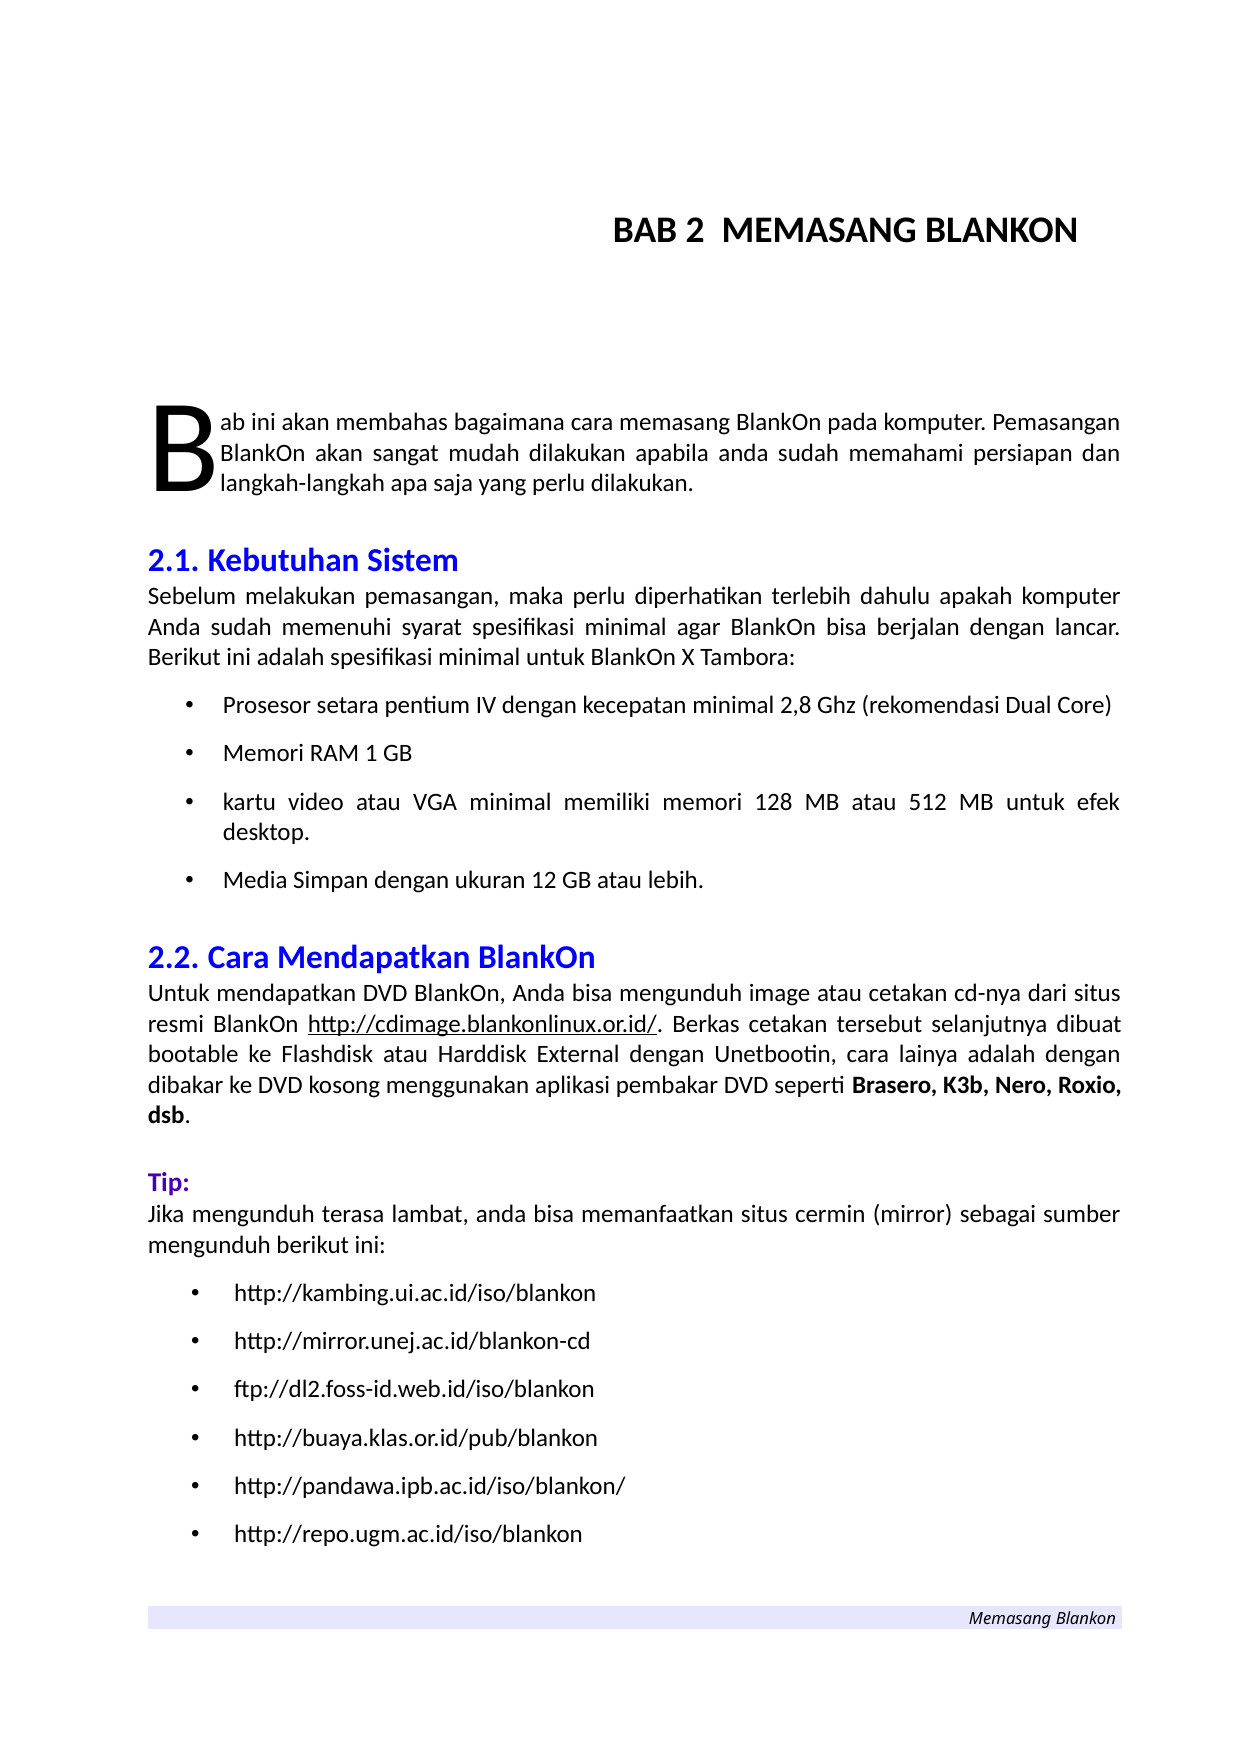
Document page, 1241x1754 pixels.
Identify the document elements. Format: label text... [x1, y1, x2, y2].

subtitle Cara Mendapatkan BlankOn [148, 936, 1122, 977]
list Memori RAM 1 GB [185, 738, 1122, 768]
text Bab ini akan membahas bagaimana cara memasang BlankOn pada komputer. Pemasangan BlankOn akan sangat mudah dilakukan apabila anda sudah memahami persiapan dan langkah-langkah apa saja yang perlu dilakukan. [148, 406, 1122, 498]
list Media Simpan dengan ukuran 12 GB atau lebih. [185, 864, 1122, 895]
list Prosesor setara pentium IV dengan kecepatan minimal 2,8 Ghz (rekomendasi Dual Core) [185, 689, 1122, 720]
subtitle Memasang Blankon [148, 206, 1087, 252]
list kartu video atau VGA minimal memiliki memori 128 MB atau 512 MB untuk efek desktop. [185, 786, 1122, 847]
list http://mirror.unej.ac.id/blankon-cd [191, 1325, 1122, 1356]
subtitle Kebutuhan Sistem [148, 539, 1122, 580]
list http://kambing.ui.ac.id/iso/blankon [191, 1277, 1122, 1307]
list http://buaya.klas.or.id/pub/blankon [191, 1422, 1122, 1452]
text Jika mengunduh terasa lambat, anda bisa memanfaatkan situs cermin (mirror) sebagai sumber mengunduh berikut ini: [148, 1198, 1122, 1259]
list http://repo.ugm.ac.id/iso/blankon [191, 1518, 1122, 1549]
text Untuk mendapatkan DVD BlankOn, Anda bisa mengunduh image atau cetakan cd-nya dari situs resmi BlankOn http://cdimage.blankonlinux.or.id/. Berkas cetakan tersebut selanjutnya dibuat bootable ke Flashdisk atau Harddisk External dengan Unetbootin, cara lainya adalah dengan dibakar ke DVD kosong menggunakan aplikasi pembakar DVD seperti Brasero, K3b, Nero, Roxio, dsb. [148, 977, 1122, 1130]
list ftp://dl2.foss-id.web.id/iso/blankon [191, 1373, 1122, 1404]
list http://pandawa.ipb.ac.id/iso/blankon/ [191, 1470, 1122, 1500]
subtitle Tip: [148, 1165, 1122, 1198]
text Sebelum melakukan pemasangan, maka perlu diperhatikan terlebih dahulu apakah komputer Anda sudah memenuhi syarat spesifikasi minimal agar BlankOn bisa berjalan dengan lancar. Berikut ini adalah spesifikasi minimal untuk BlankOn X Tambora: [148, 580, 1122, 672]
